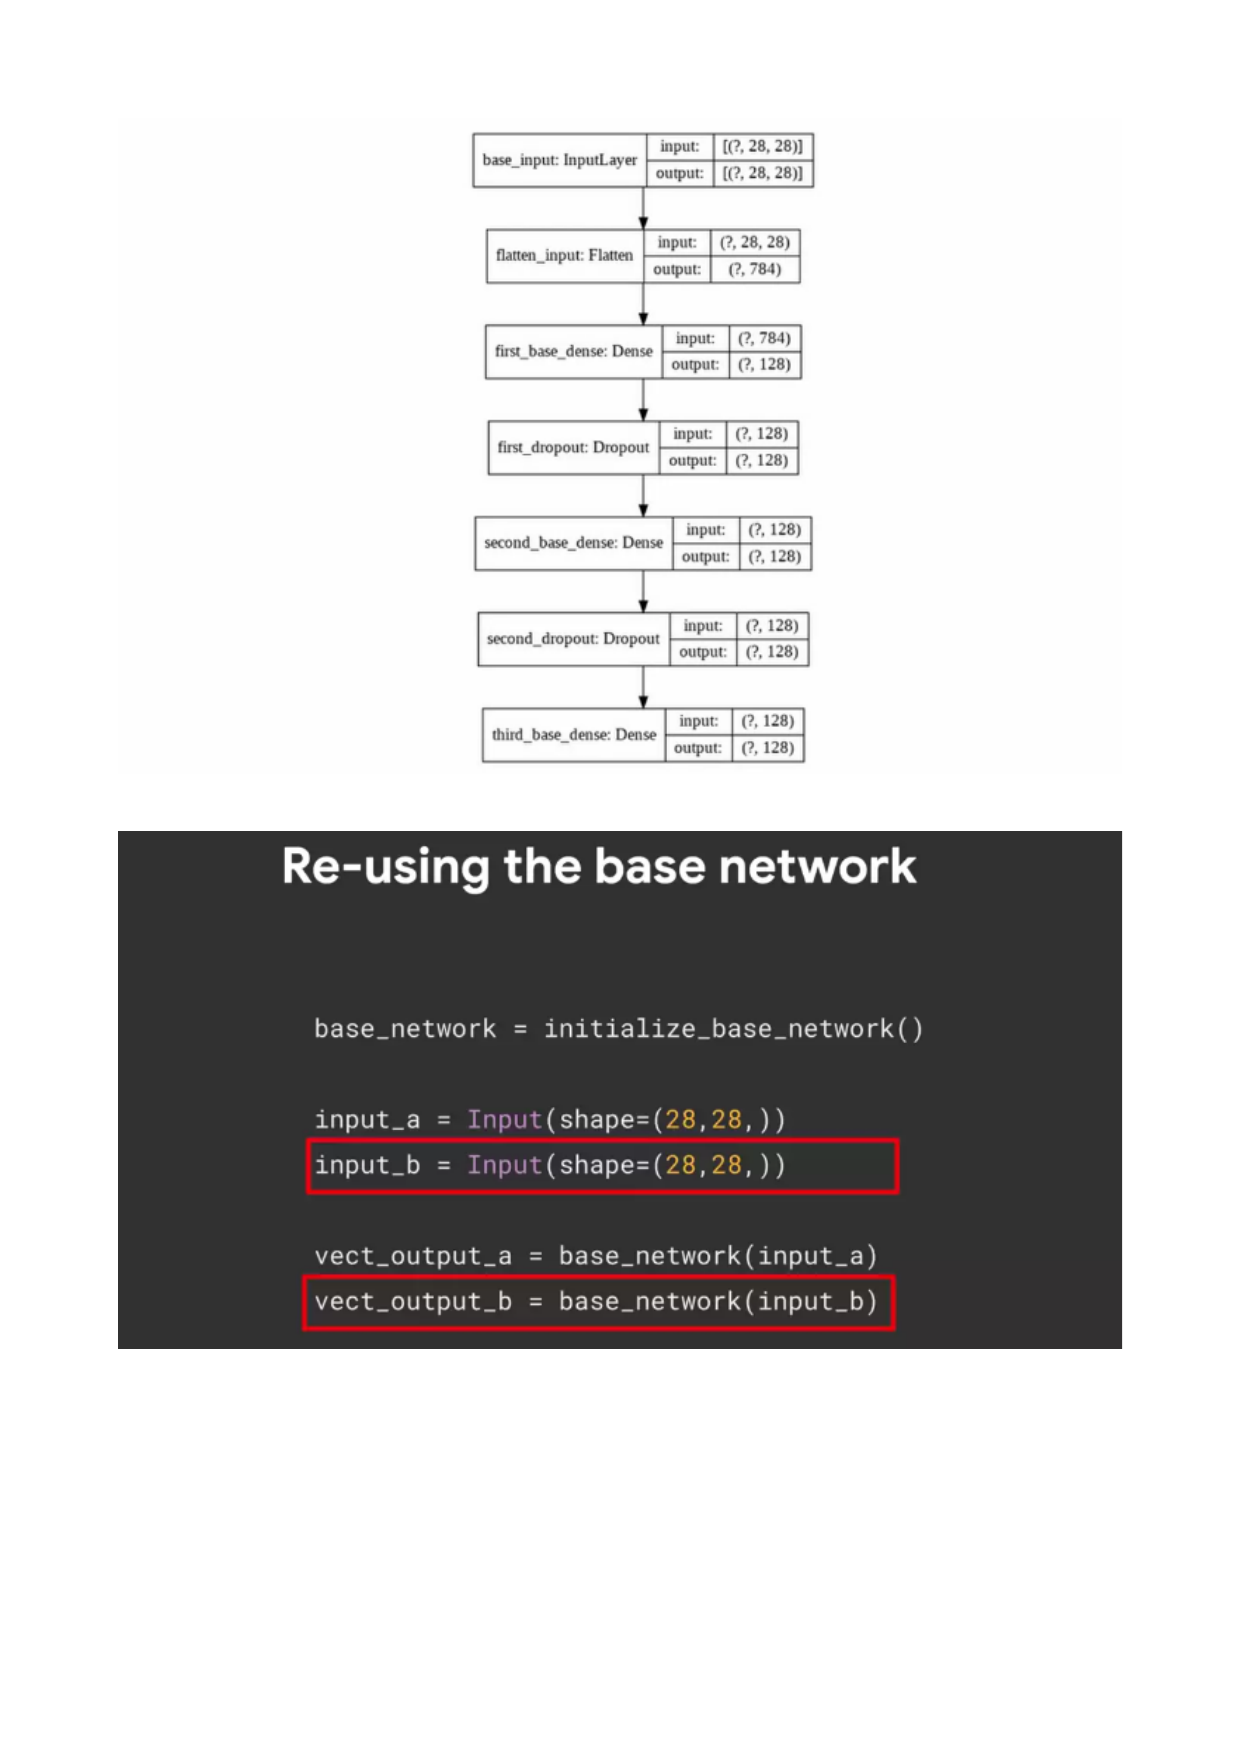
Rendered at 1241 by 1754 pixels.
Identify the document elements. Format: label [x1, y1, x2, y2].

picture [118, 118, 1123, 774]
picture [118, 831, 1123, 1349]
